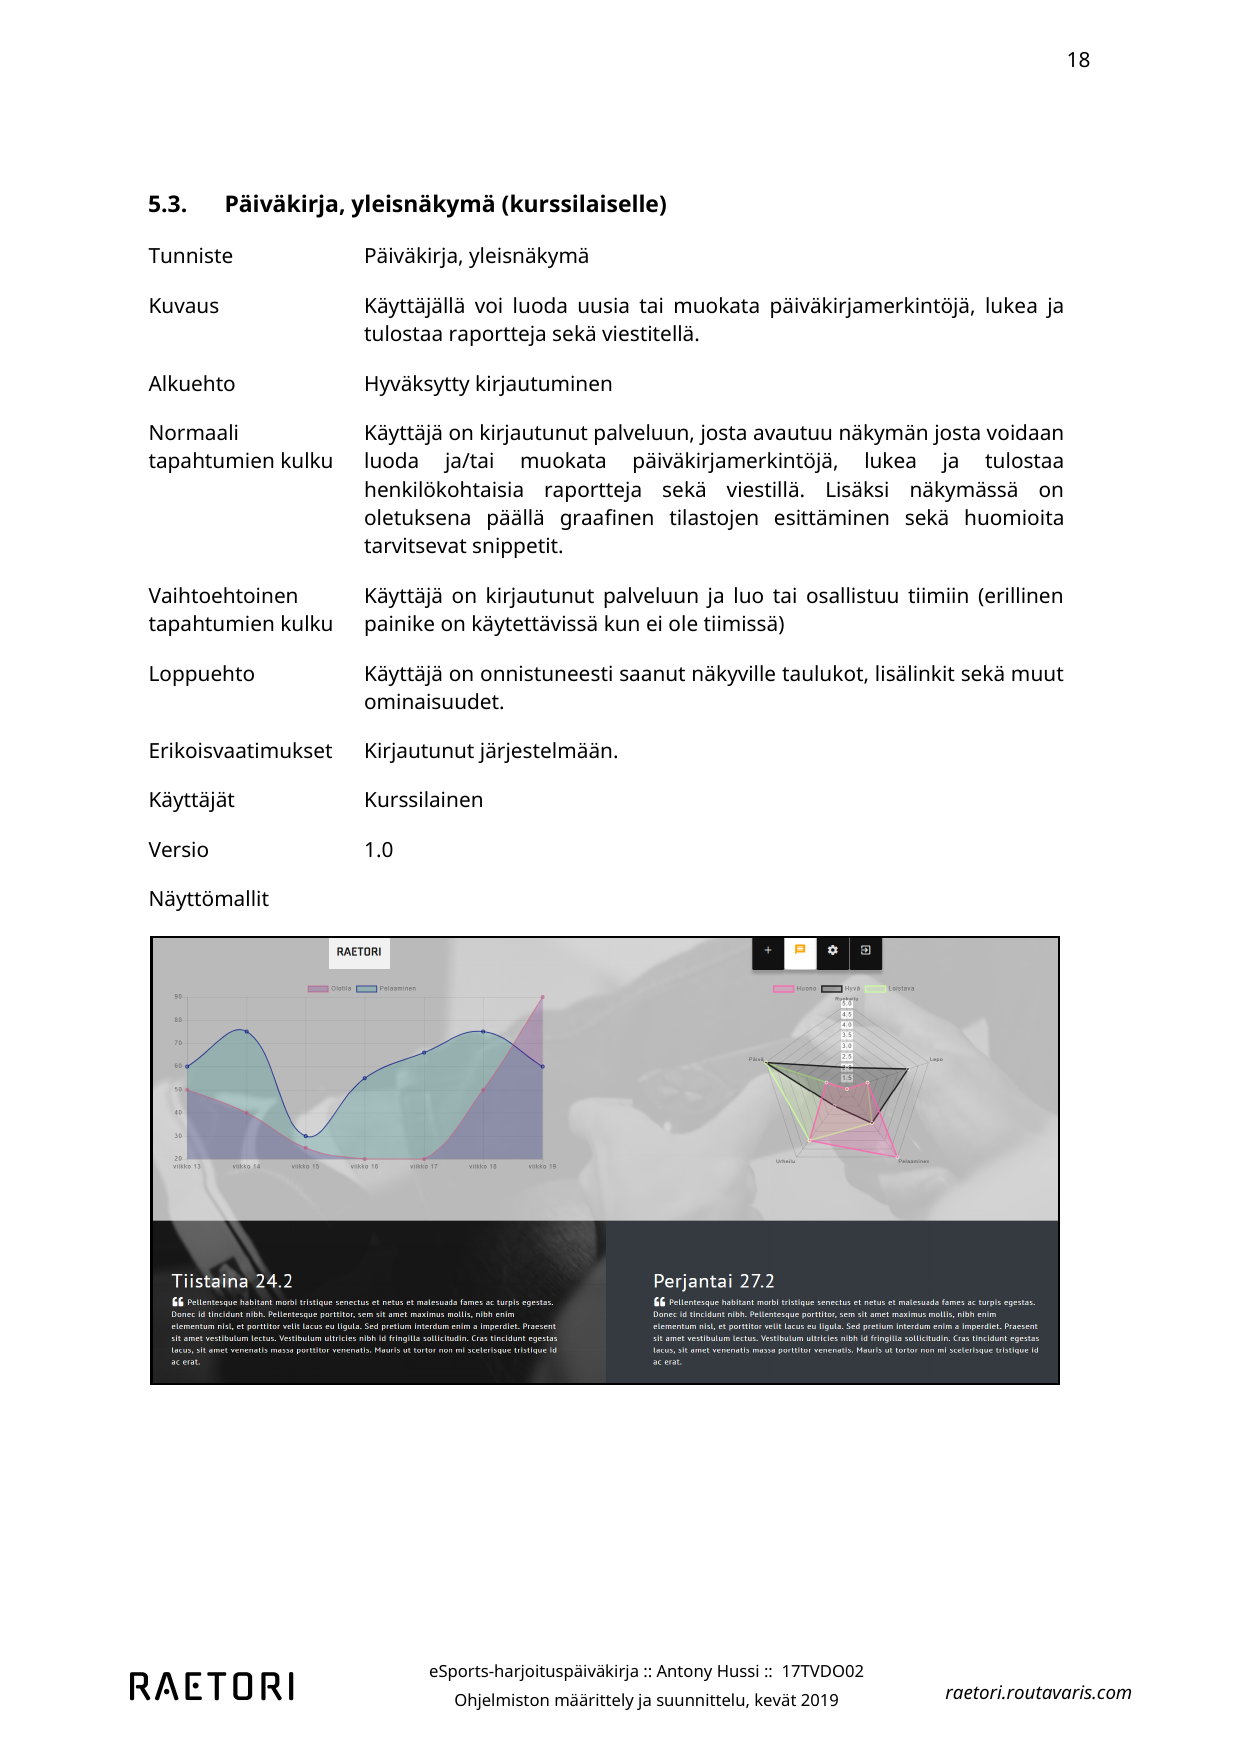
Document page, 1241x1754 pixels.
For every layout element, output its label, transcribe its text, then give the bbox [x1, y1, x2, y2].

table_header Tunniste [138, 231, 353, 281]
table_cell [138, 923, 1075, 1397]
table_cell Kurssilainen [354, 775, 1075, 824]
table_cell Hyväksytty kirjautuminen [354, 358, 1075, 407]
table_cell Alkuehto [138, 358, 353, 407]
subtitle Päiväkirja, yleisnäkymä (kurssilaiselle) [187, 187, 1090, 219]
table_cell Käyttäjät [138, 775, 353, 824]
table_cell Käyttäjä on kirjautunut palveluun ja luo tai osallistuu tiimiin (erillinen painike on käytettävissä kun ei ole tiimissä) [354, 571, 1075, 648]
picture [153, 938, 1058, 1383]
table_cell Erikoisvaatimukset [138, 726, 353, 775]
table_cell Käyttäjä on kirjautunut palveluun, josta avautuu näkymän josta voidaan luoda ja/tai muokata päiväkirjamerkintöjä, lukea ja tulostaa henkilökohtaisia raportteja sekä viestillä. Lisäksi näkymässä on oletuksena päällä graafinen tilastojen esittäminen sekä huomioita tarvitsevat snippetit. [354, 408, 1075, 571]
table_cell Vaihtoehtoinen tapahtumien kulku [138, 571, 353, 648]
table_cell Kirjautunut järjestelmään. [354, 726, 1075, 775]
picture [121, 1665, 303, 1707]
table_cell Kuvaus [138, 281, 353, 358]
table_cell Versio [138, 825, 353, 874]
table_cell Näyttömallit [138, 874, 353, 923]
table_cell Loppuehto [138, 648, 353, 726]
table_cell Käyttäjällä voi luoda uusia tai muokata päiväkirjamerkintöjä, lukea ja tulostaa raportteja sekä viestitellä. [354, 281, 1075, 358]
table_cell [354, 874, 1075, 923]
table_cell Normaali tapahtumien kulku [138, 408, 353, 571]
table_header Päiväkirja, yleisnäkymä [354, 231, 1075, 281]
table_cell Käyttäjä on onnistuneesti saanut näkyville taulukot, lisälinkit sekä muut ominaisuudet. [354, 648, 1075, 726]
table_cell 1.0 [354, 825, 1075, 874]
